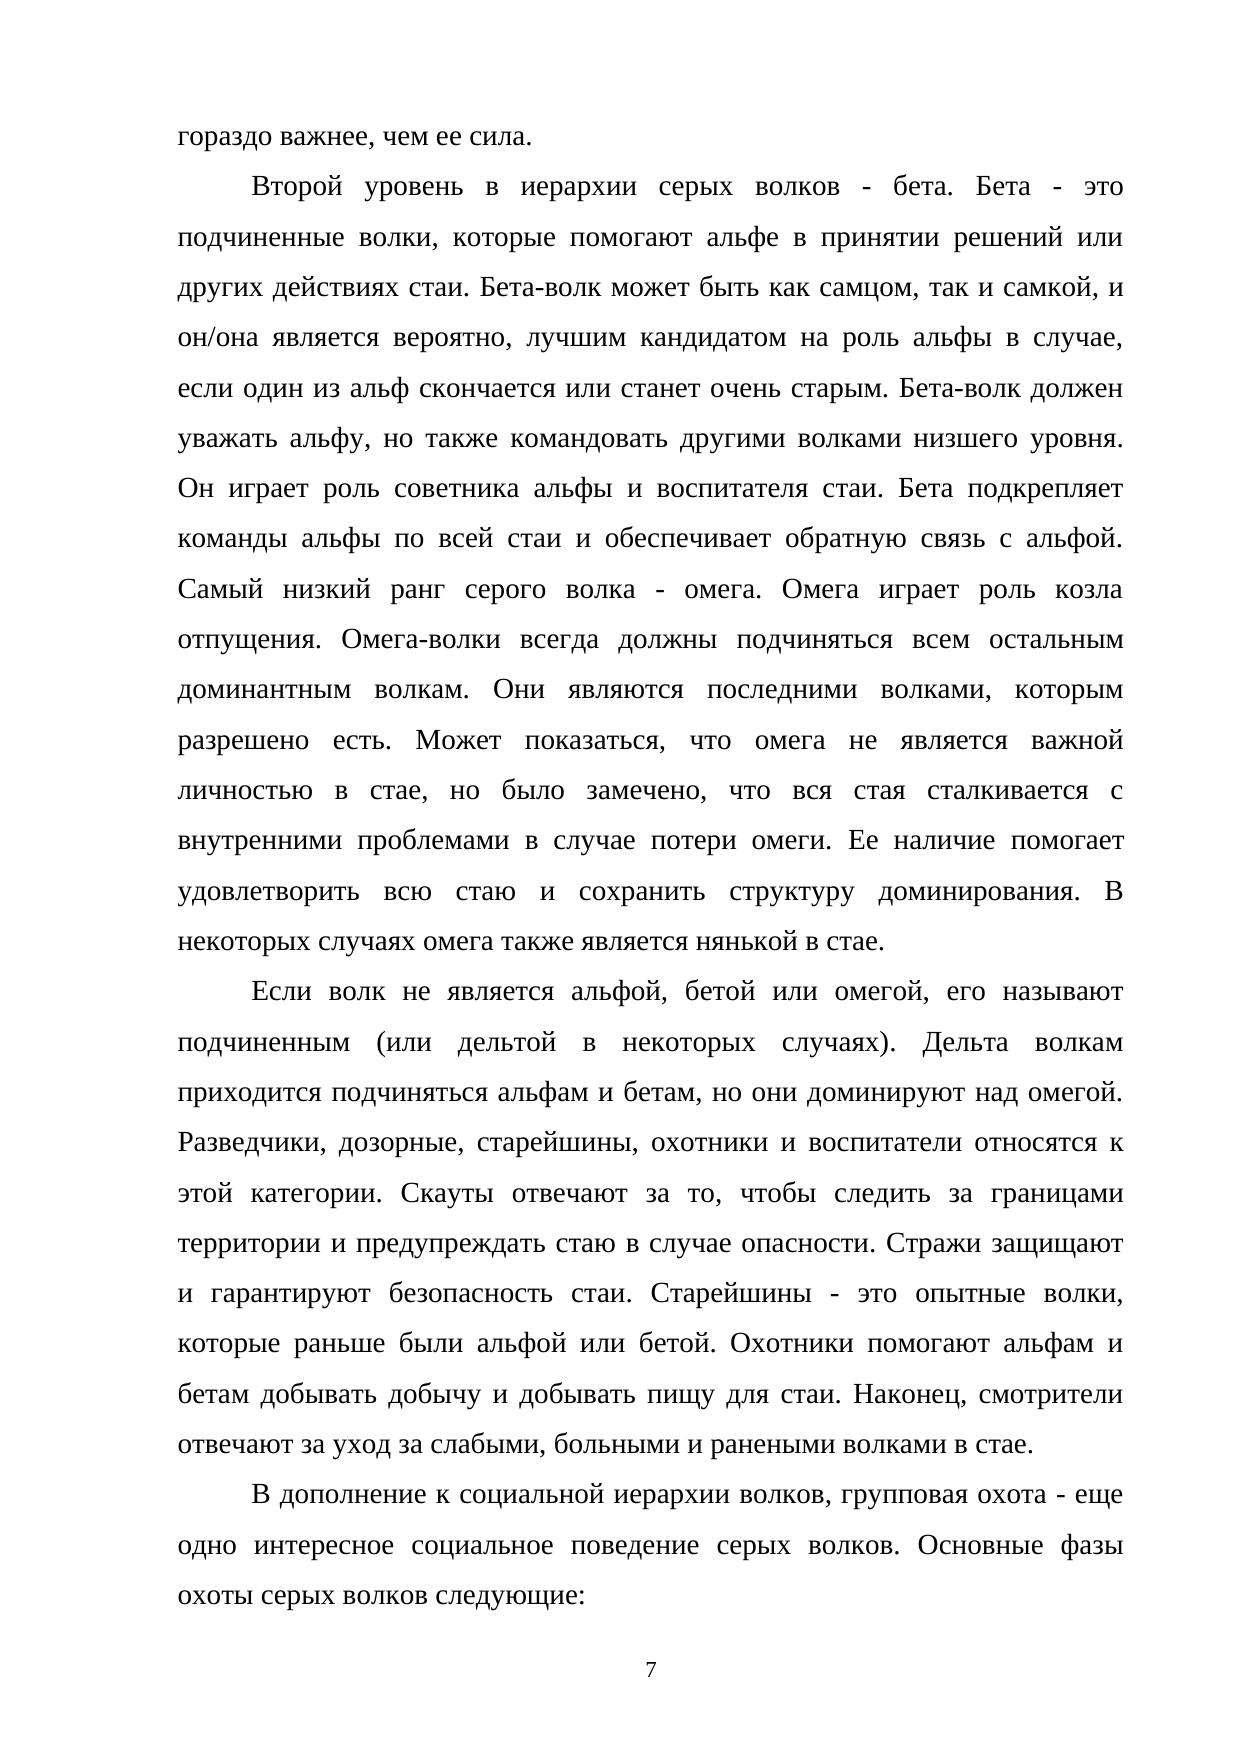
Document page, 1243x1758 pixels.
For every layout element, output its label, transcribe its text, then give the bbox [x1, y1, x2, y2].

text Второй уровень в иерархии серых волков - бета. Бета - это подчиненные волки, которые помогают альфе в принятии решений или других действиях стаи. Бета-волк может быть как самцом, так и самкой, и он/она является вероятно, лучшим кандидатом на роль альфы в случае, если один из альф скончается или станет очень старым. Бета-волк должен уважать альфу, но также командовать другими волками низшего уровня. Он играет роль советника альфы и воспитателя стаи. Бета подкрепляет команды альфы по всей стаи и обеспечивает обратную связь с альфой. Самый низкий ранг серого волка - омега. Омега играет роль козла отпущения. Омега-волки всегда должны подчиняться всем остальным доминантным волкам. Они являются последними волками, которым разрешено есть. Может показаться, что омега не является важной личностью в стае, но было замечено, что вся стая сталкивается с внутренними проблемами в случае потери омеги. Ее наличие помогает удовлетворить всю стаю и сохранить структуру доминирования. В некоторых случаях омега также является нянькой в стае. [177, 168, 1124, 957]
text Если волк не является альфой, бетой или омегой, его называют подчиненным (или дельтой в некоторых случаях). Дельта волкам приходится подчиняться альфам и бетам, но они доминируют над омегой. Разведчики, дозорные, старейшины, охотники и воспитатели относятся к этой категории. Скауты отвечают за то, чтобы следить за границами территории и предупреждать стаю в случае опасности. Стражи защищают и гарантируют безопасность стаи. Старейшины - это опытные волки, которые раньше были альфой или бетой. Охотники помогают альфам и бетам добывать добычу и добывать пищу для стаи. Наконец, смотрители отвечают за уход за слабыми, больными и ранеными волками в стае. [177, 973, 1124, 1460]
text В дополнение к социальной иерархии волков, групповая охота - еще одно интересное социальное поведение серых волков. Основные фазы охоты серых волков следующие: [177, 1477, 1124, 1611]
text гораздо важнее, чем ее сила. [177, 118, 1124, 152]
